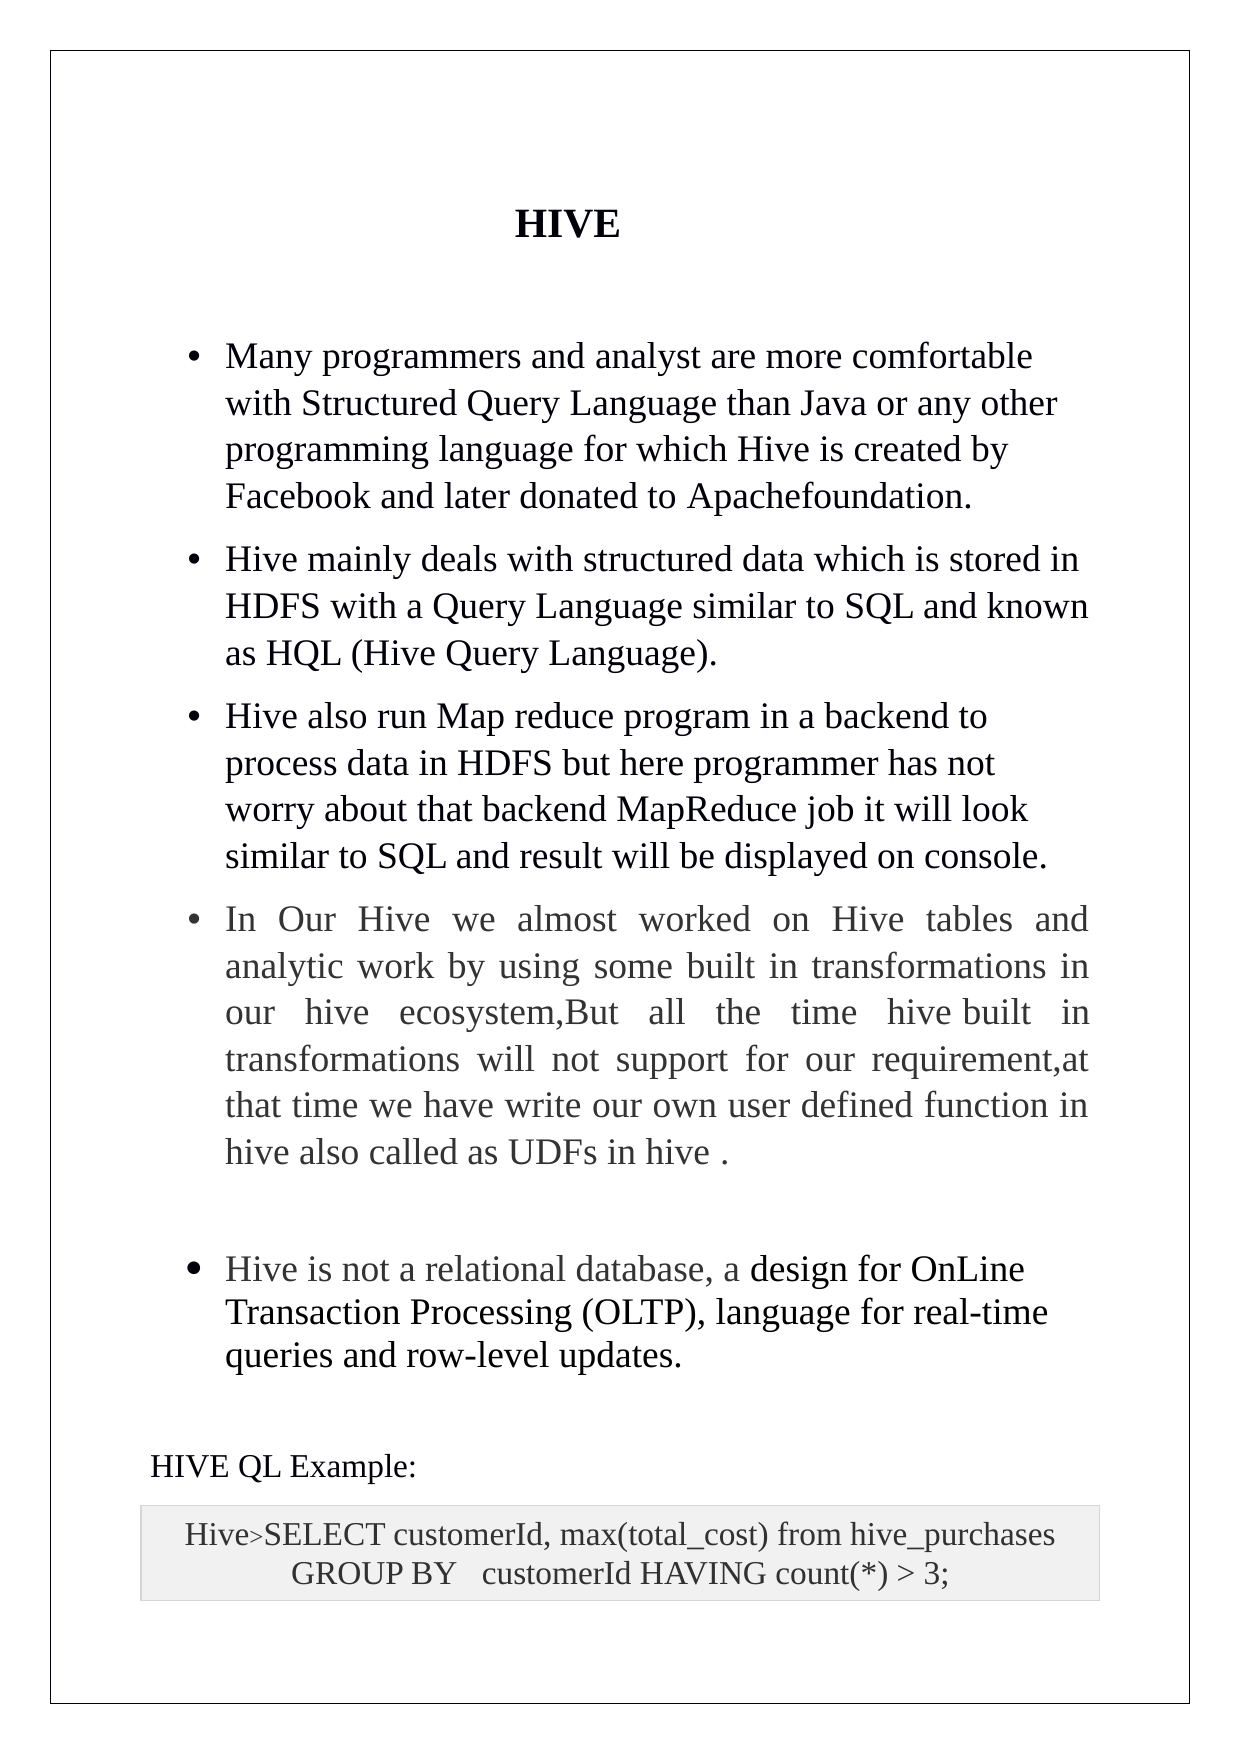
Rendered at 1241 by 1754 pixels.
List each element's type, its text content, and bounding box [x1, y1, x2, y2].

text HIVE QL Example: [150, 1447, 1090, 1485]
text HIVE [150, 198, 1090, 246]
list Many programmers and analyst are more comfortable with Structured Query Language than Java or any other programming language for which Hive is created by Facebook and later donated to Apachefoundation. [187, 333, 1090, 516]
text Hive>SELECT customerId, max(total_cost) from hive_purchases GROUP BY customerId HAVING count(*) > 3; [142, 1506, 1099, 1600]
list Hive is not a relational database, a design for OnLine Transaction Processing (OLTP), language for real-time queries and row-level updates. [187, 1246, 1090, 1376]
list Hive also run Map reduce program in a backend to process data in HDFS but here programmer has not worry about that backend MapReduce job it will look similar to SQL and result will be displayed on console. [187, 693, 1090, 876]
list In Our Hive we almost worked on Hive tables and analytic work by using some built in transformations in our hive ecosystem,But all the time hive built in transformations will not support for our requirement,at that time we have write our own user defined function in hive also called as UDFs in hive . [187, 896, 1090, 1172]
list Hive mainly deals with structured data which is stored in HDFS with a Query Language similar to SQL and known as HQL (Hive Query Language). [187, 537, 1090, 673]
